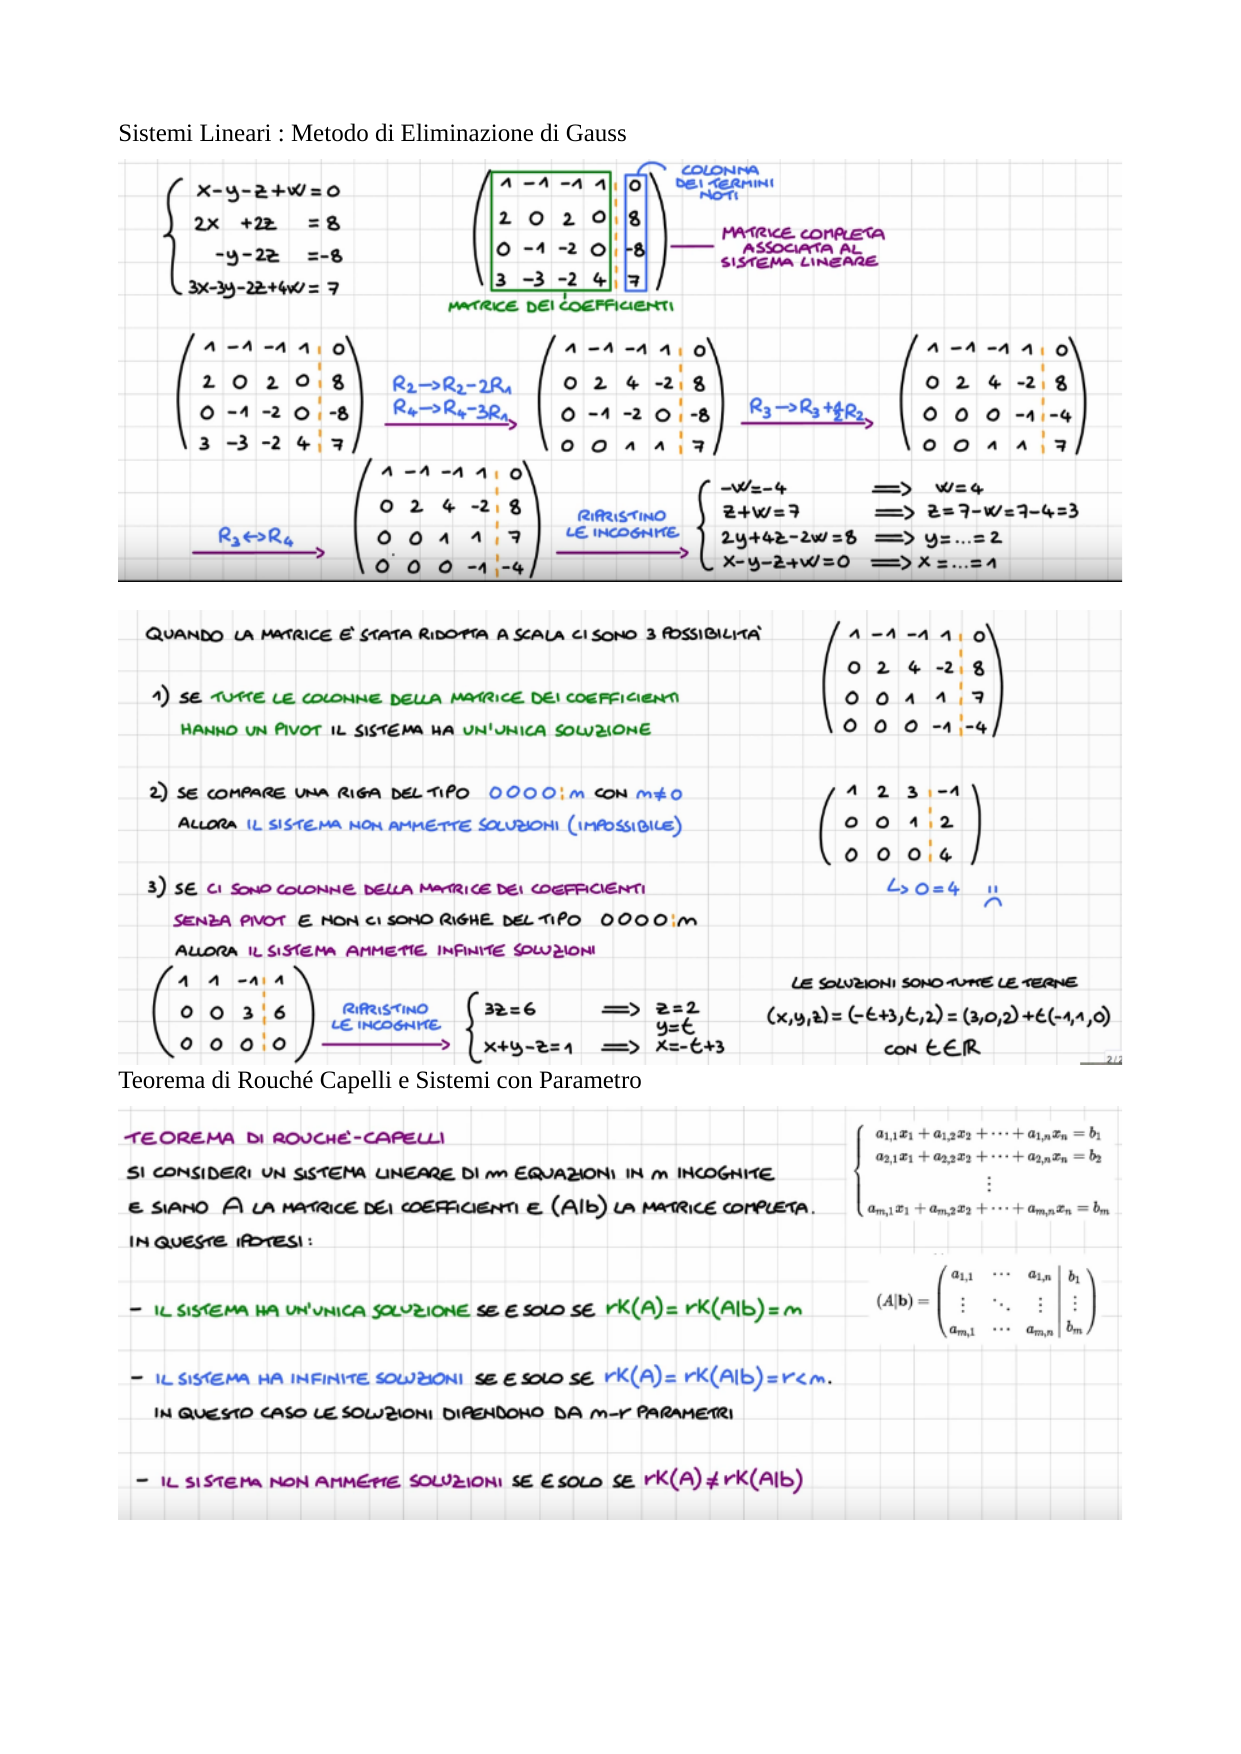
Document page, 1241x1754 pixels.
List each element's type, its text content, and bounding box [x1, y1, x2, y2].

subtitle Sistemi Lineari : Metodo di Eliminazione di Gauss [118, 118, 1122, 147]
picture [118, 159, 1123, 582]
picture [118, 610, 1123, 1065]
subtitle Teorema di Rouché Capelli e Sistemi con Parametro [118, 1065, 1122, 1094]
picture [118, 1106, 1123, 1520]
